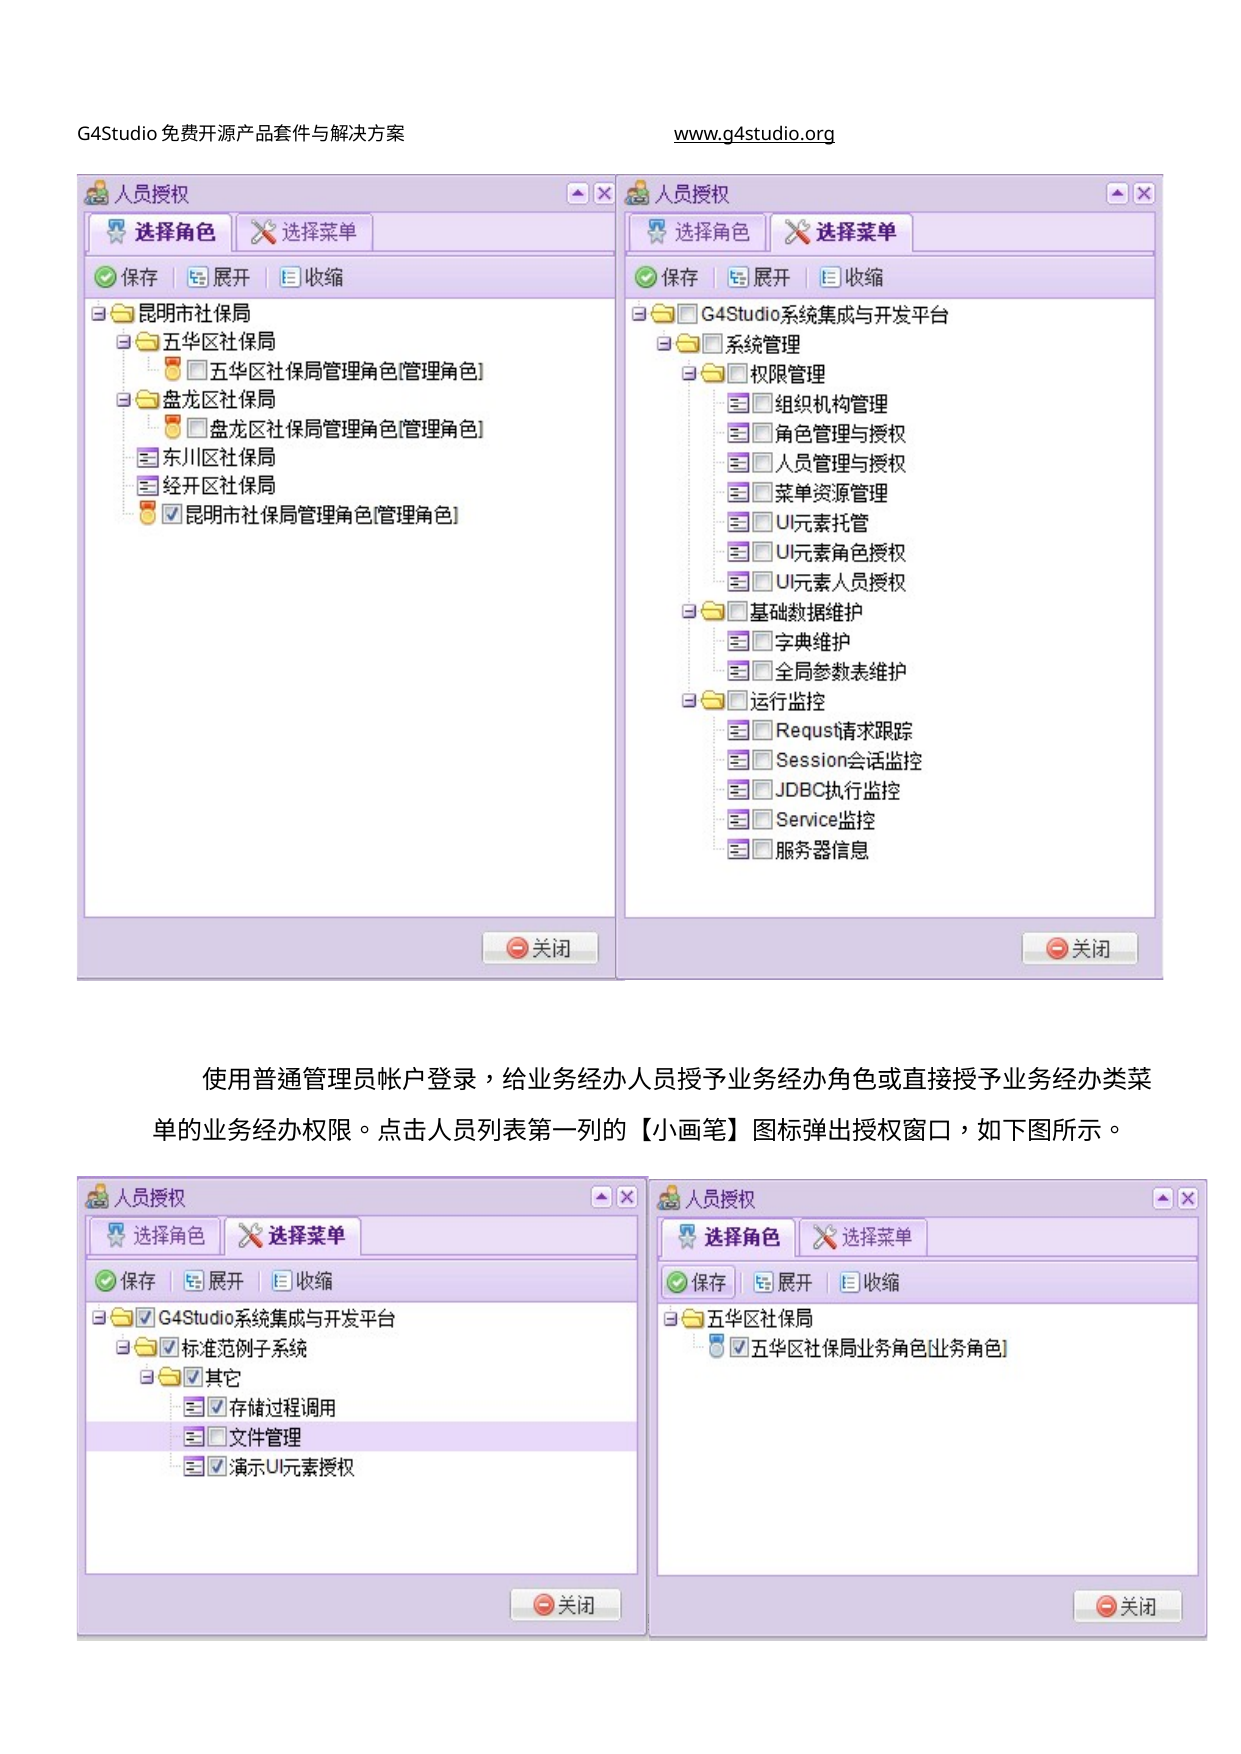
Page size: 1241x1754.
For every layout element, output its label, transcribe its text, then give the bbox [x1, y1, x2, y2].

picture [76, 174, 1164, 981]
picture [76, 1176, 1208, 1641]
list 使用普通管理员帐户登录，给业务经办人员授予业务经办角色或直接授予业务经办类菜单的业务经办权限。点击人员列表第一列的【小画笔】图标弹出授权窗口，如下图所示。 [114, 1062, 1163, 1147]
